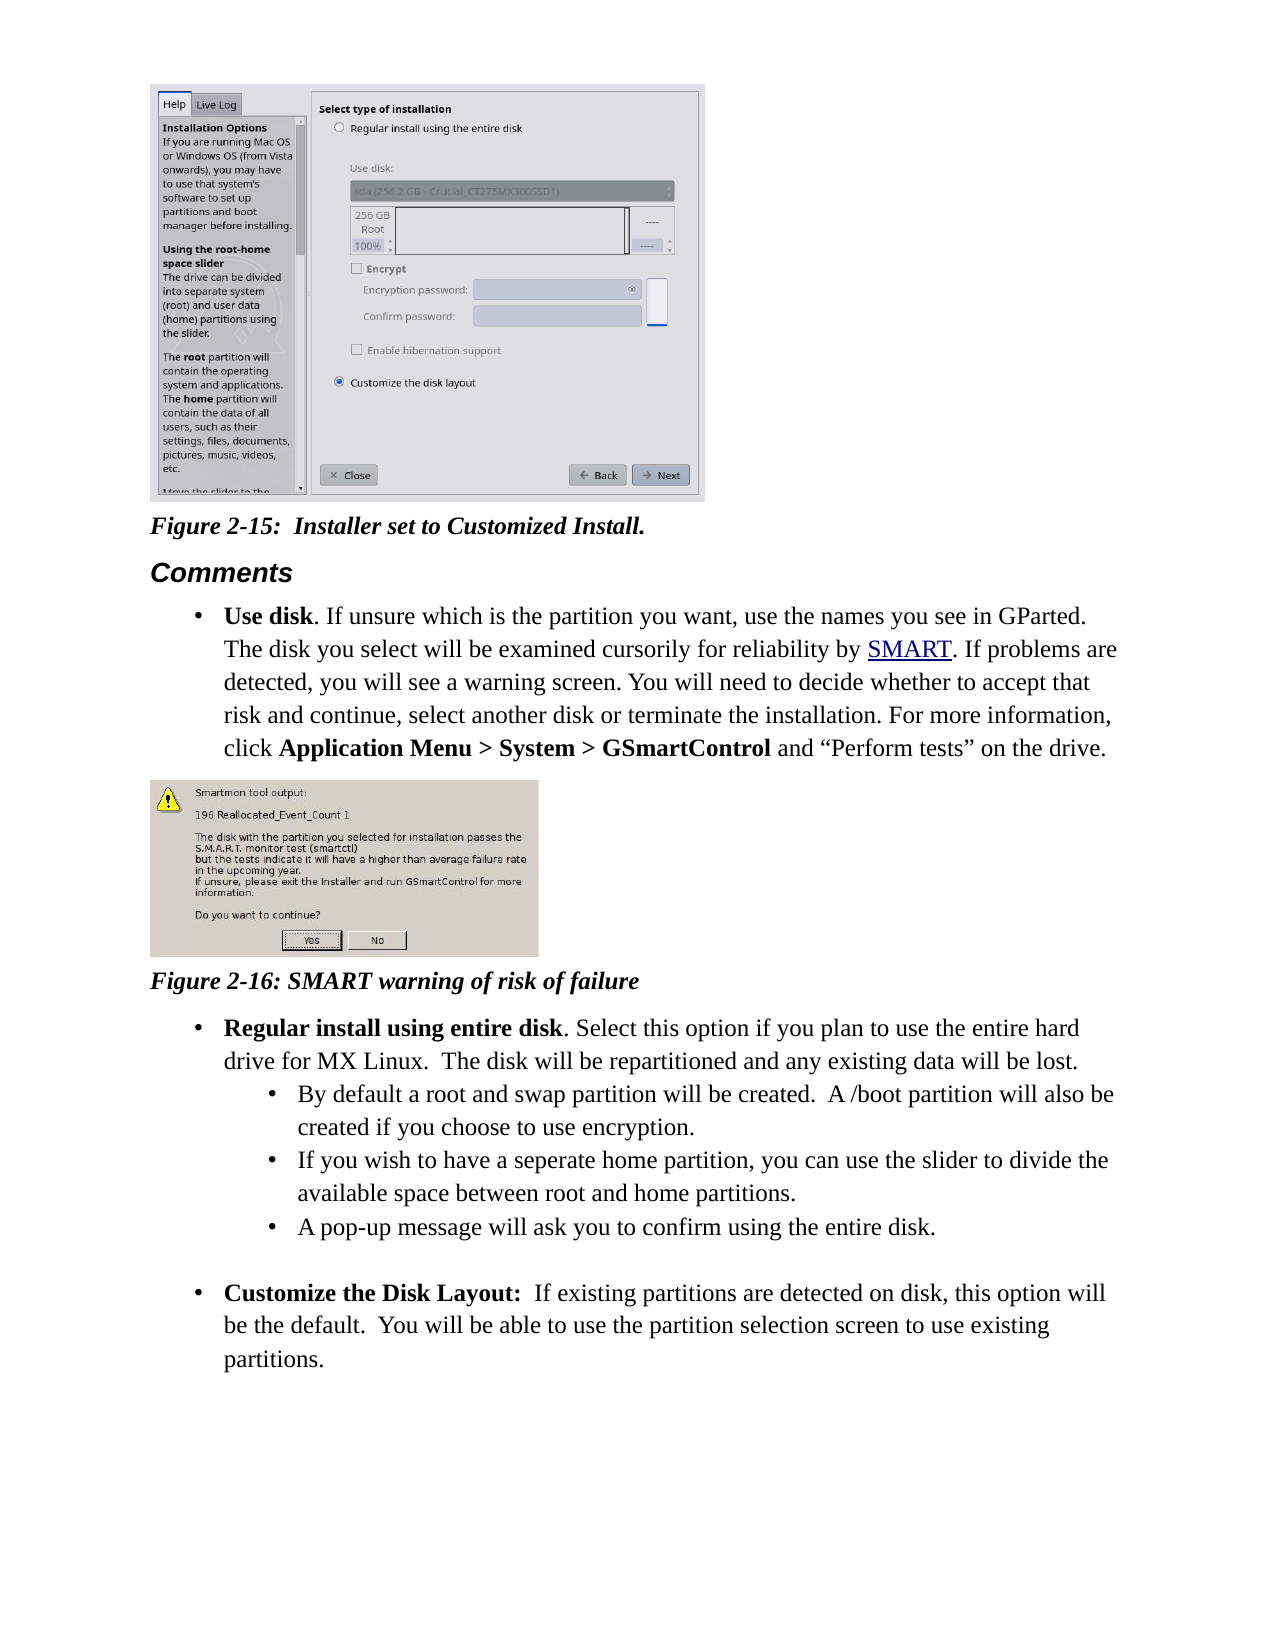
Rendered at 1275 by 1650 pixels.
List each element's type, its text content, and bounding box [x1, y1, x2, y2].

text Figure 2-16: SMART warning of risk of failure [150, 966, 1125, 994]
list By default a root and swap partition will be created. A /boot partition will also be created if you choose to use encryption. [268, 1079, 1125, 1141]
subtitle Comments [150, 557, 1125, 588]
list Customize the Disk Layout: If existing partitions are detected on disk, this option will be the default. You will be able to use the partition selection screen to use existing partitions. [194, 1278, 1125, 1372]
list A pop-up message will ask you to confirm using the entire disk. [268, 1212, 1125, 1240]
list If you wish to have a seperate home partition, you can use the slider to divide the available space between root and home partitions. [268, 1146, 1125, 1207]
picture [150, 84, 705, 502]
text Figure 2-15: Installer set to Customized Install. [150, 511, 1125, 540]
list Use disk. If unsure which is the partition you want, use the names you see in GParted. The disk you select will be examined cursorily for reliability by SMART. If problems are detected, you will see a warning screen. You will need to decide whether to accept that risk and continue, select another disk or terminate the installation. For more information, click Application Menu > System > GSmartControl and “Perform tests” on the drive. [194, 601, 1125, 762]
picture [150, 780, 539, 957]
list Regular install using entire disk. Select this option if you plan to use the entire hard drive for MX Linux. The disk will be repartitioned and any existing data will be lost. [194, 1013, 1125, 1075]
